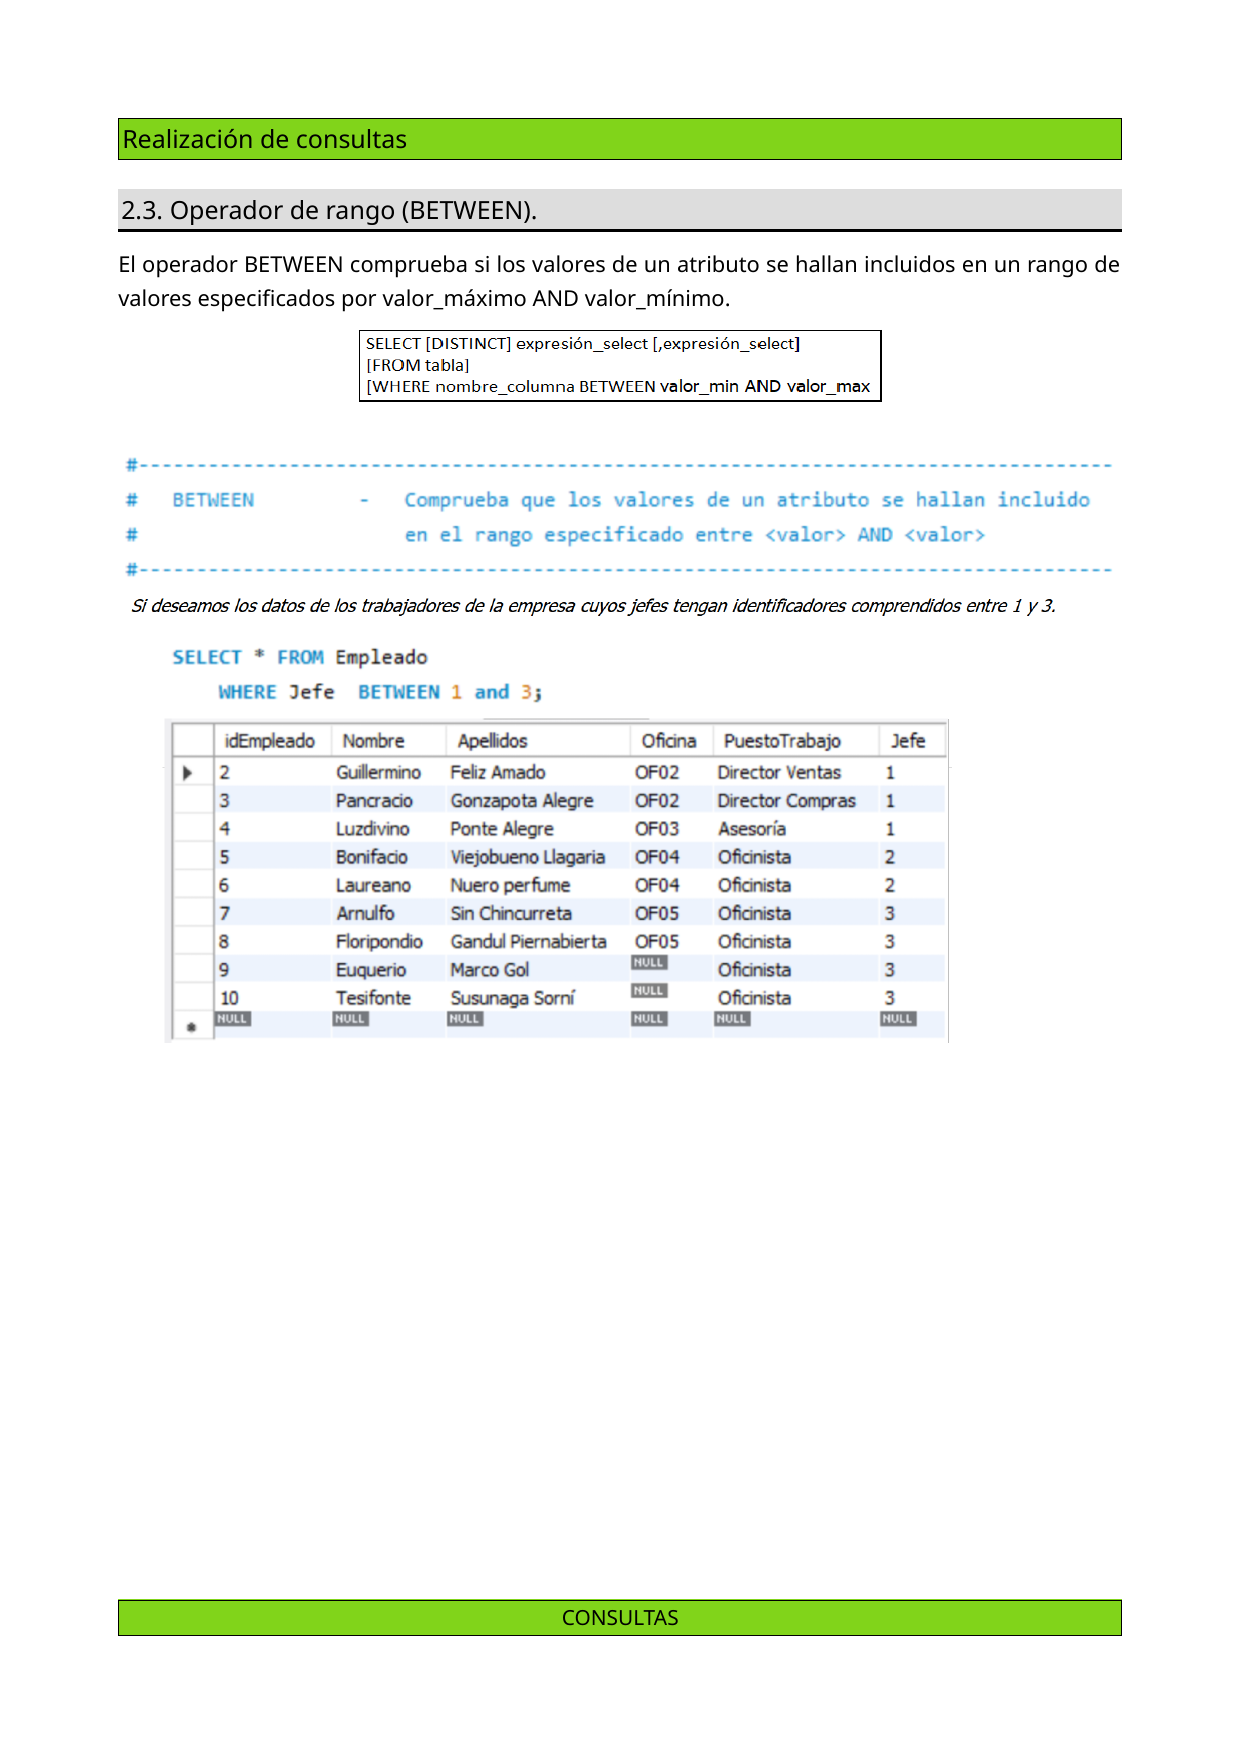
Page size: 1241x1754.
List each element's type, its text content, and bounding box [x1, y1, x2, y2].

picture [121, 452, 1120, 1050]
text El operador BETWEEN comprueba si los valores de un atributo se hallan incluidos en un rango de valores especificados por valor_máximo AND valor_mínimo. [118, 249, 1122, 313]
picture [363, 334, 878, 398]
text 2.3. Operador de rango (BETWEEN). [118, 189, 1122, 229]
